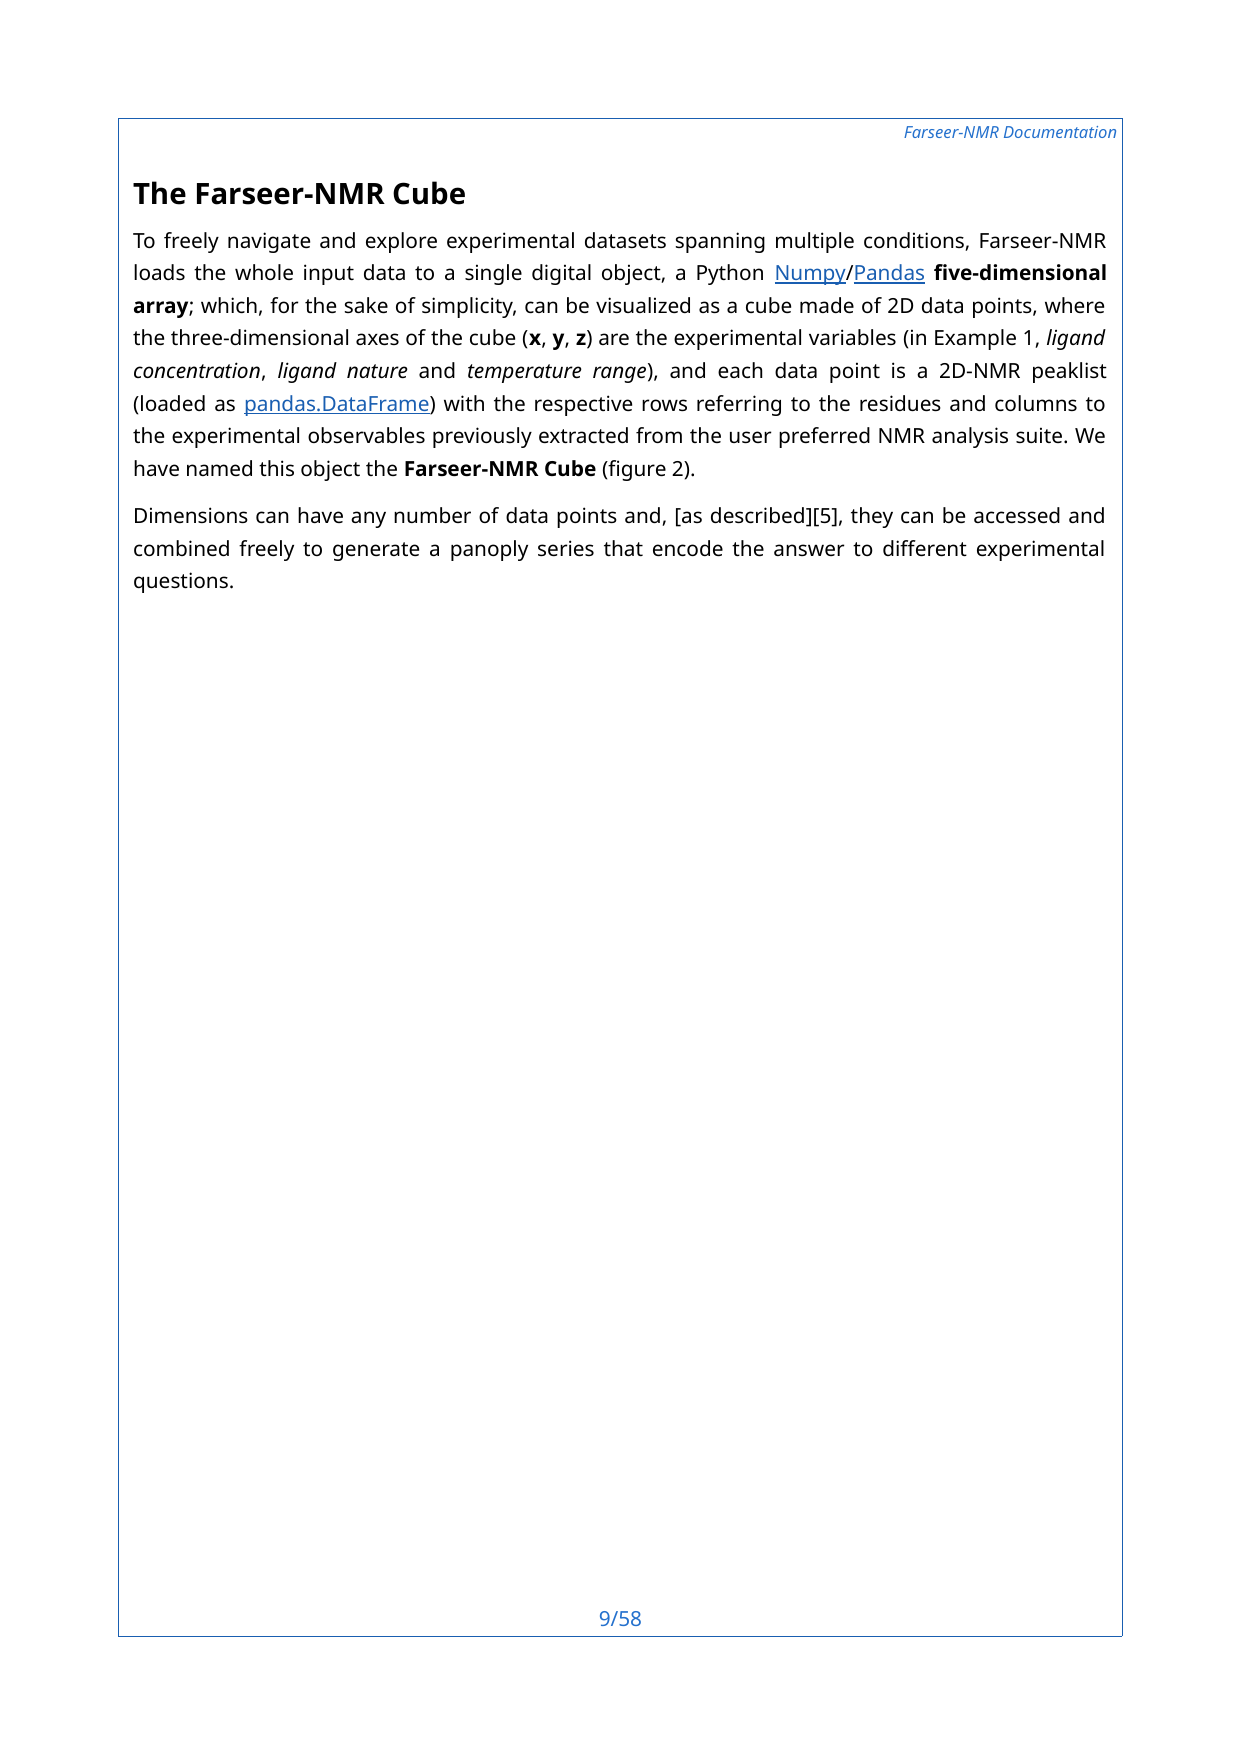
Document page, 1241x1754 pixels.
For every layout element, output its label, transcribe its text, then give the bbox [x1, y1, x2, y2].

text Dimensions can have any number of data points and, [as described][5], they can be accessed and combined freely to generate a panoply series that encode the answer to different experimental questions. [133, 501, 1107, 595]
text To freely navigate and explore experimental datasets spanning multiple conditions, Farseer-NMR loads the whole input data to a single digital object, a Python Numpy/Pandas five-dimensional array; which, for the sake of simplicity, can be visualized as a cube made of 2D data points, where the three-dimensional axes of the cube (x, y, z) are the experimental variables (in Example 1, ligand concentration, ligand nature and temperature range), and each data point is a 2D-NMR peaklist (loaded as pandas.DataFrame) with the respective rows referring to the residues and columns to the experimental observables previously extracted from the user preferred NMR analysis suite. We have named this object the Farseer-NMR Cube (figure 2). [133, 226, 1107, 482]
subtitle The Farseer-NMR Cube [133, 173, 1119, 213]
